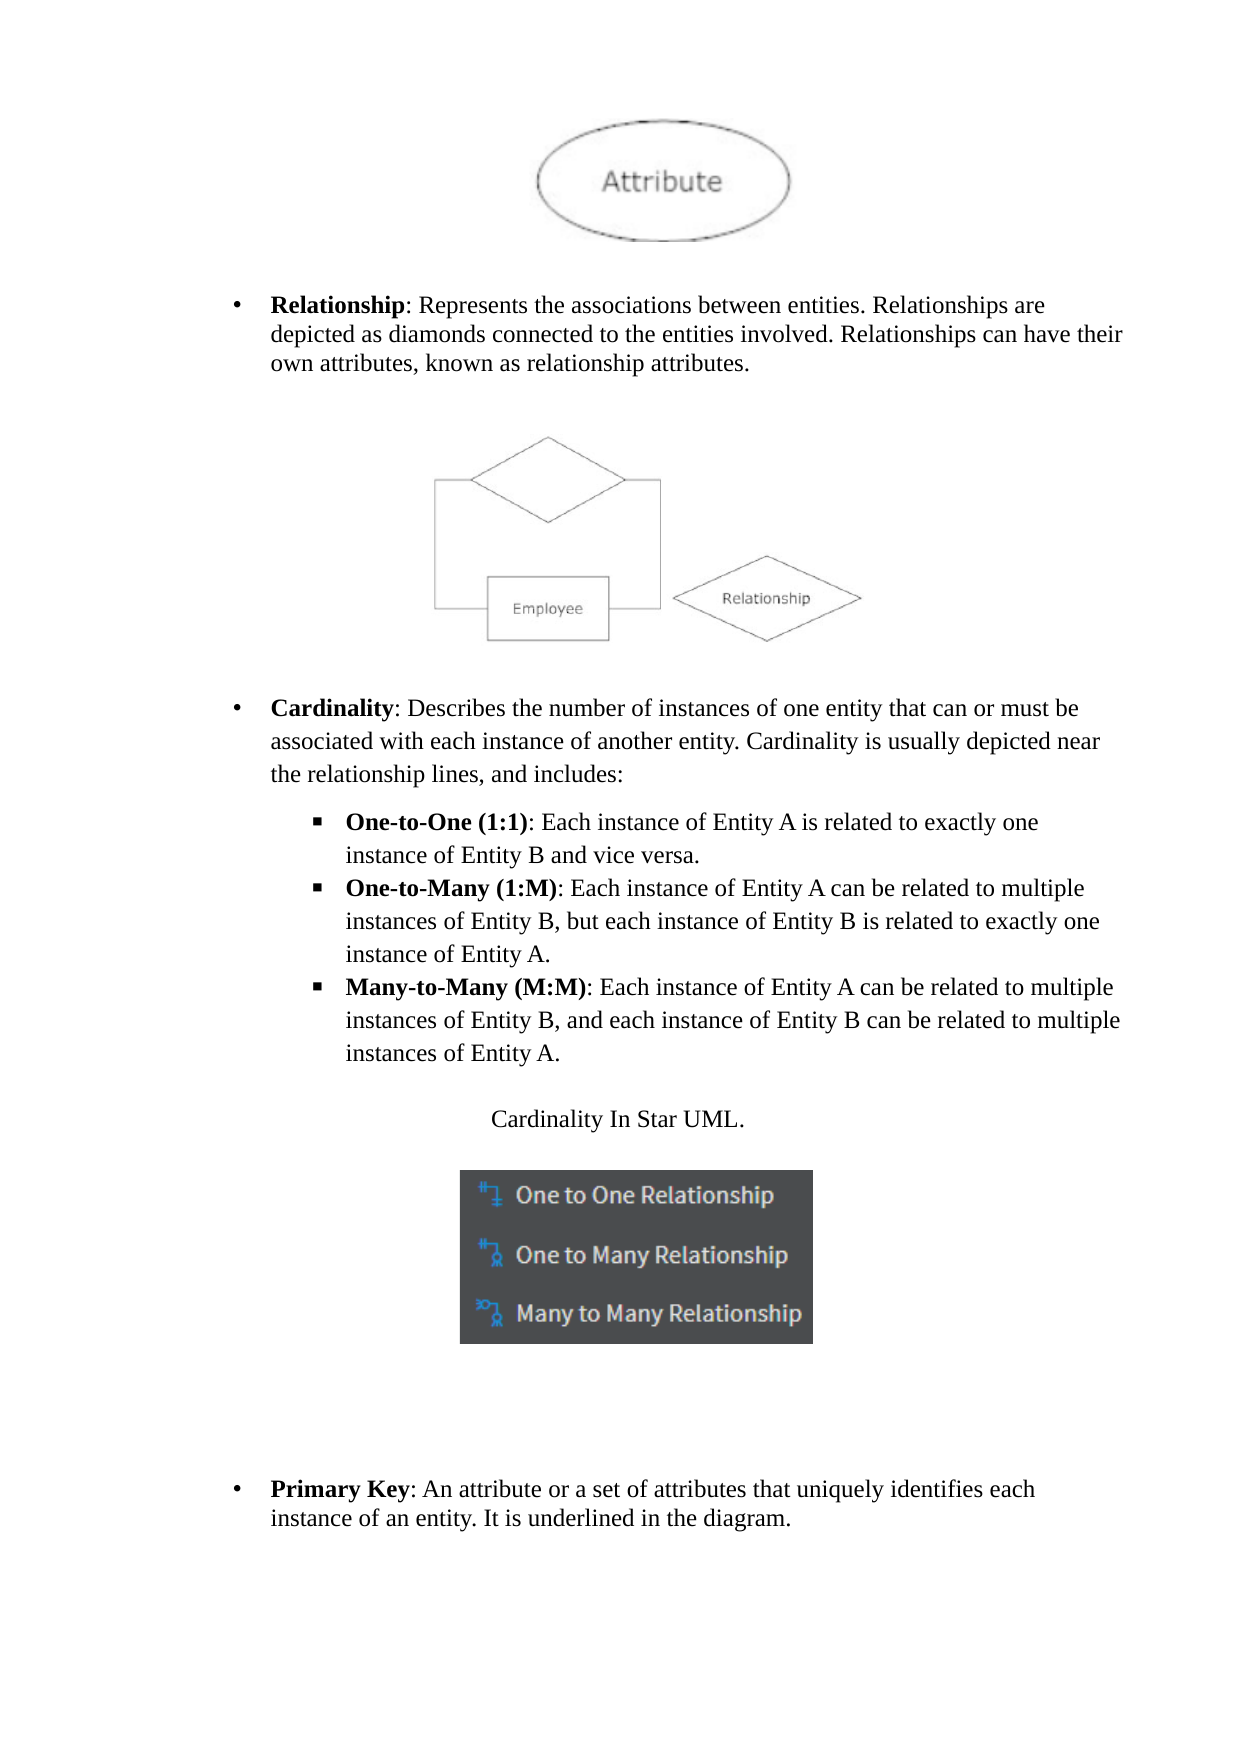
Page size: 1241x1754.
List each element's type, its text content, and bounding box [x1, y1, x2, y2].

text Cardinality In Star UML. [195, 1104, 1123, 1133]
list Relationship: Represents the associations between entities. Relationships are depicted as diamonds connected to the entities involved. Relationships can have their own attributes, known as relationship attributes. [233, 291, 1123, 377]
list Many-to-Many (M:M): Each instance of Entity A can be related to multiple instances of Entity B, and each instance of Entity B can be related to multiple instances of Entity A. [308, 972, 1123, 1067]
list One-to-One (1:1): Each instance of Entity A is related to exactly one instance of Entity B and vice versa. [308, 807, 1123, 868]
picture [402, 434, 867, 647]
picture [514, 118, 804, 242]
list One-to-Many (1:M): Each instance of Entity A can be related to multiple instances of Entity B, but each instance of Entity B is related to exactly one instance of Entity A. [308, 873, 1123, 968]
picture [459, 1170, 813, 1344]
list Cardinality: Describes the number of instances of one entity that can or must be associated with each instance of another entity. Cardinality is usually depicted near the relationship lines, and includes: [233, 693, 1123, 788]
list Primary Key: An attribute or a set of attributes that uniquely identifies each instance of an entity. It is underlined in the diagram. [233, 1474, 1123, 1532]
